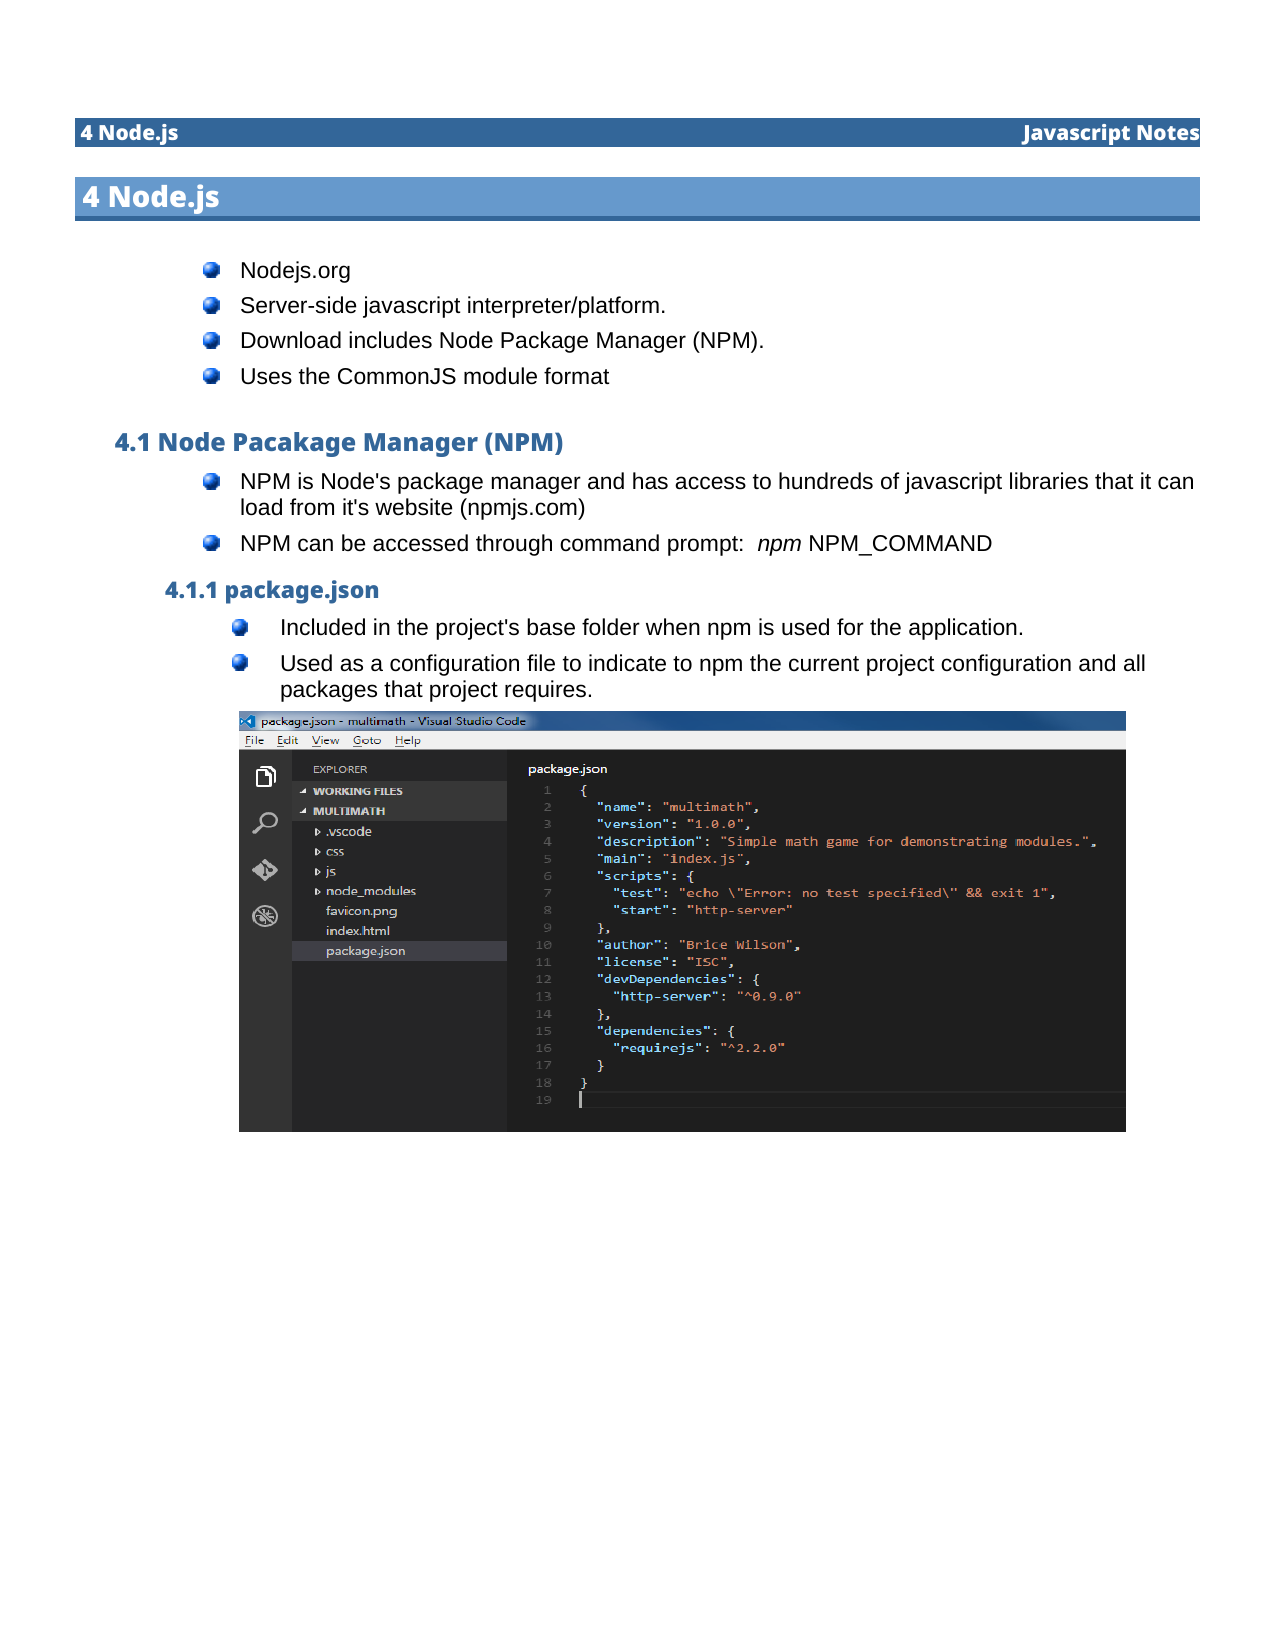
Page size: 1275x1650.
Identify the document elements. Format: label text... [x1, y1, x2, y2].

list Uses the CommonJS module format [202, 363, 1200, 389]
picture [203, 332, 220, 349]
picture [203, 262, 220, 278]
subtitle Node.js [75, 177, 1200, 216]
list Server-side javascript interpreter/platform. [202, 292, 1200, 318]
picture [203, 368, 220, 384]
list Download includes Node Package Manager (NPM). [202, 327, 1200, 354]
list Included in the project's base folder when npm is used for the application. [231, 614, 1200, 641]
subtitle package.json [75, 574, 1200, 605]
picture [203, 297, 220, 314]
list NPM is Node's package manager and has access to hundreds of javascript libraries that it can load from it's website (npmjs.com) [202, 468, 1200, 521]
picture [203, 535, 220, 551]
list NPM can be accessed through command prompt: npm NPM_COMMAND [202, 530, 1200, 556]
list Used as a configuration file to indicate to npm the current project configuration and all packages that project requires. [231, 649, 1200, 702]
subtitle Node Pacakage Manager (NPM) [75, 425, 1200, 459]
picture [203, 473, 220, 490]
picture [232, 619, 248, 636]
picture [232, 654, 248, 671]
list Nodejs.org [202, 257, 1200, 283]
